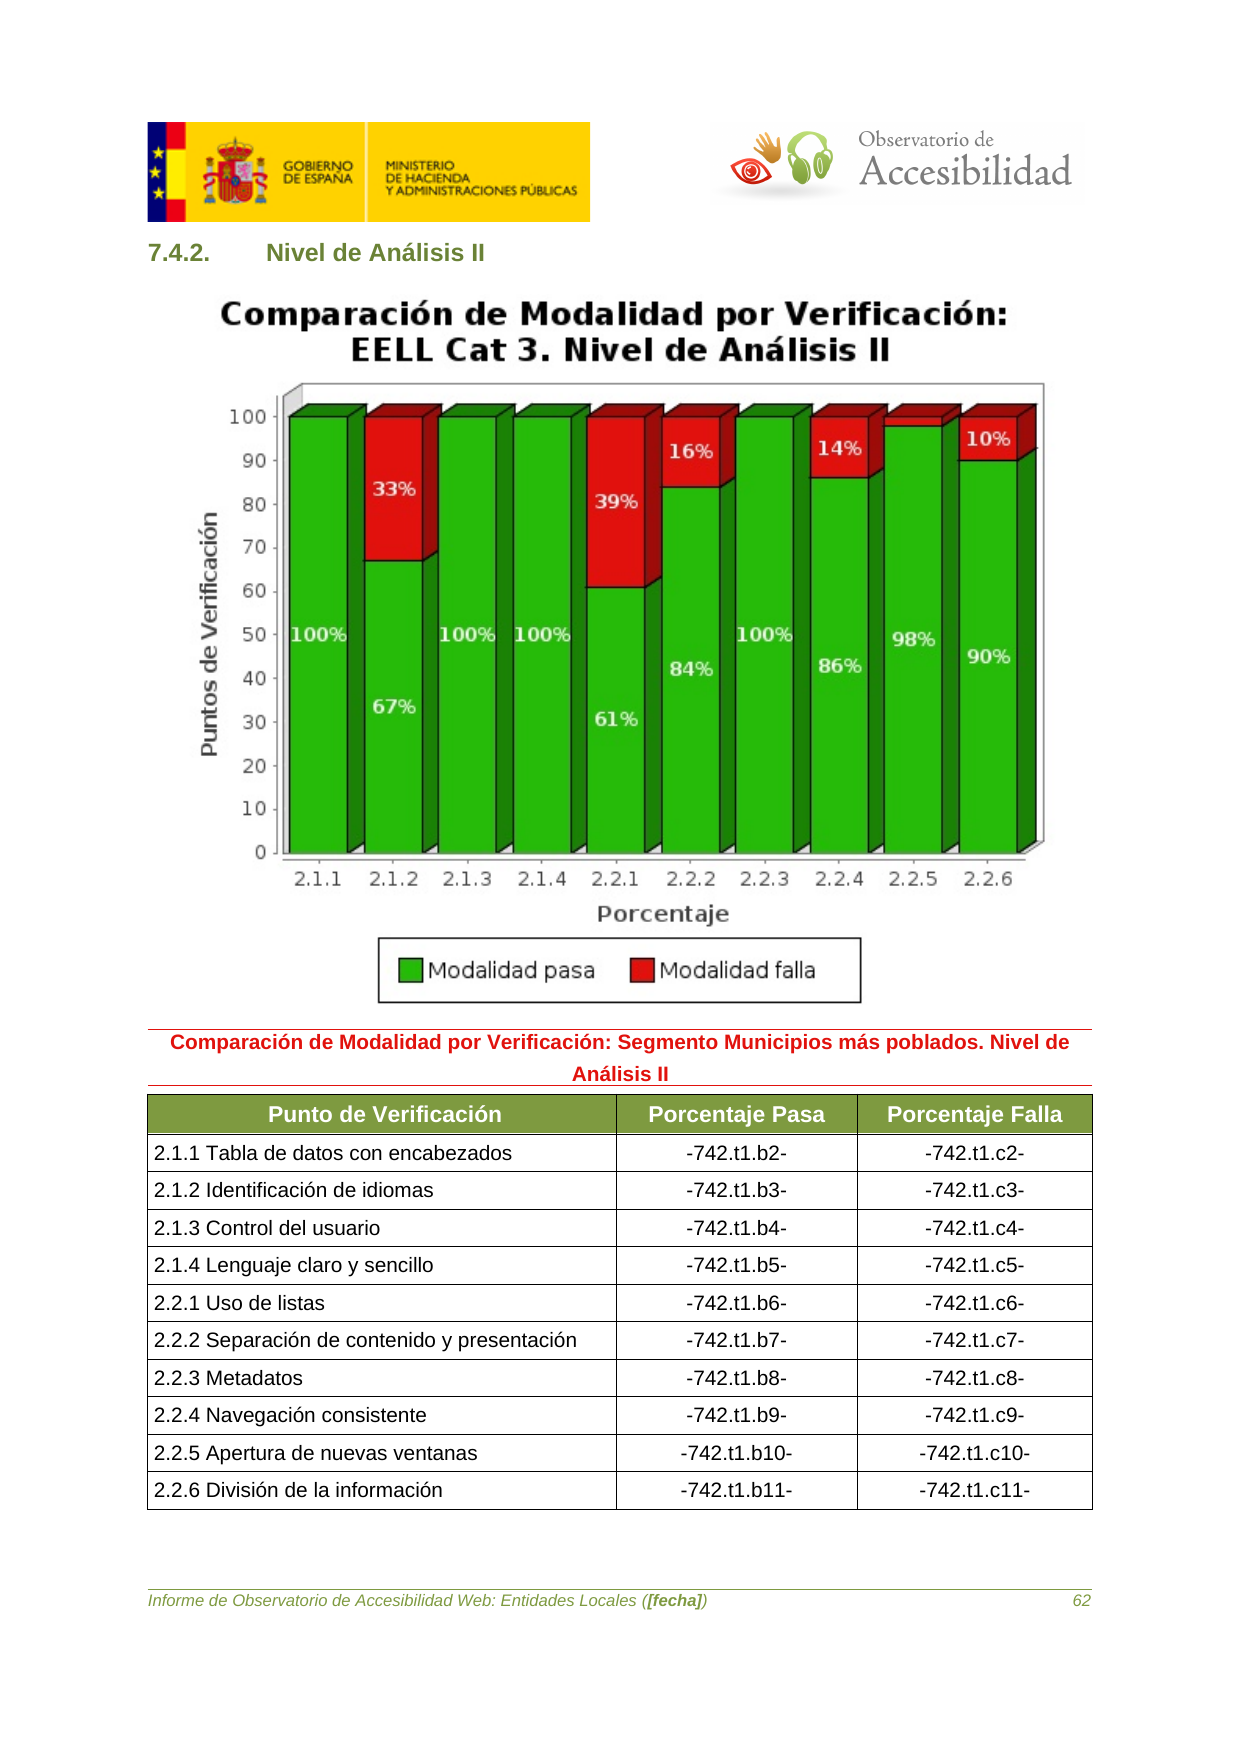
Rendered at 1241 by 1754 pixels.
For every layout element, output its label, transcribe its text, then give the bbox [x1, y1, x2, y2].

table_cell -742.t1.b11- [617, 1472, 857, 1508]
table_cell -742.t1.c7- [858, 1322, 1092, 1358]
table_cell 2.1.4 Lenguaje claro y sencillo [148, 1247, 616, 1283]
table_cell 2.2.3 Metadatos [148, 1360, 616, 1396]
table_cell 2.2.1 Uso de listas [148, 1285, 616, 1321]
table_cell 2.2.2 Separación de contenido y presentación [148, 1322, 616, 1358]
text Comparación de Modalidad por Verificación: Segmento Municipios más poblados. Nivel de Análisis II [148, 1030, 1092, 1085]
table_cell -742.t1.c2- [858, 1135, 1092, 1171]
table_cell -742.t1.b9- [617, 1397, 857, 1433]
list Nivel de Análisis II [148, 238, 1092, 267]
picture [147, 122, 591, 222]
table_cell -742.t1.c11- [858, 1472, 1092, 1508]
table_cell 2.2.5 Apertura de nuevas ventanas [148, 1435, 616, 1471]
table_header Punto de Verificación [148, 1095, 616, 1133]
table_cell 2.2.6 División de la información [148, 1472, 616, 1508]
table_cell -742.t1.c5- [858, 1247, 1092, 1283]
table_cell -742.t1.b8- [617, 1360, 857, 1396]
table_cell -742.t1.b2- [617, 1135, 857, 1171]
table_cell -742.t1.c6- [858, 1285, 1092, 1321]
table_cell -742.t1.b3- [617, 1172, 857, 1208]
picture [710, 122, 1086, 205]
table_cell -742.t1.c9- [858, 1397, 1092, 1433]
table_cell -742.t1.c8- [858, 1360, 1092, 1396]
table_cell -742.t1.c10- [858, 1435, 1092, 1471]
picture [178, 294, 1062, 1005]
table_header Porcentaje Falla [858, 1095, 1092, 1133]
table_cell -742.t1.b4- [617, 1210, 857, 1246]
table_cell 2.2.4 Navegación consistente [148, 1397, 616, 1433]
table_cell -742.t1.b5- [617, 1247, 857, 1283]
table_cell -742.t1.c3- [858, 1172, 1092, 1208]
table_cell 2.1.2 Identificación de idiomas [148, 1172, 616, 1208]
table_cell -742.t1.b7- [617, 1322, 857, 1358]
table_cell -742.t1.b6- [617, 1285, 857, 1321]
table_cell -742.t1.c4- [858, 1210, 1092, 1246]
table_cell 2.1.3 Control del usuario [148, 1210, 616, 1246]
table_cell 2.1.1 Tabla de datos con encabezados [148, 1135, 616, 1171]
table_cell -742.t1.b10- [617, 1435, 857, 1471]
table_header Porcentaje Pasa [617, 1095, 857, 1133]
